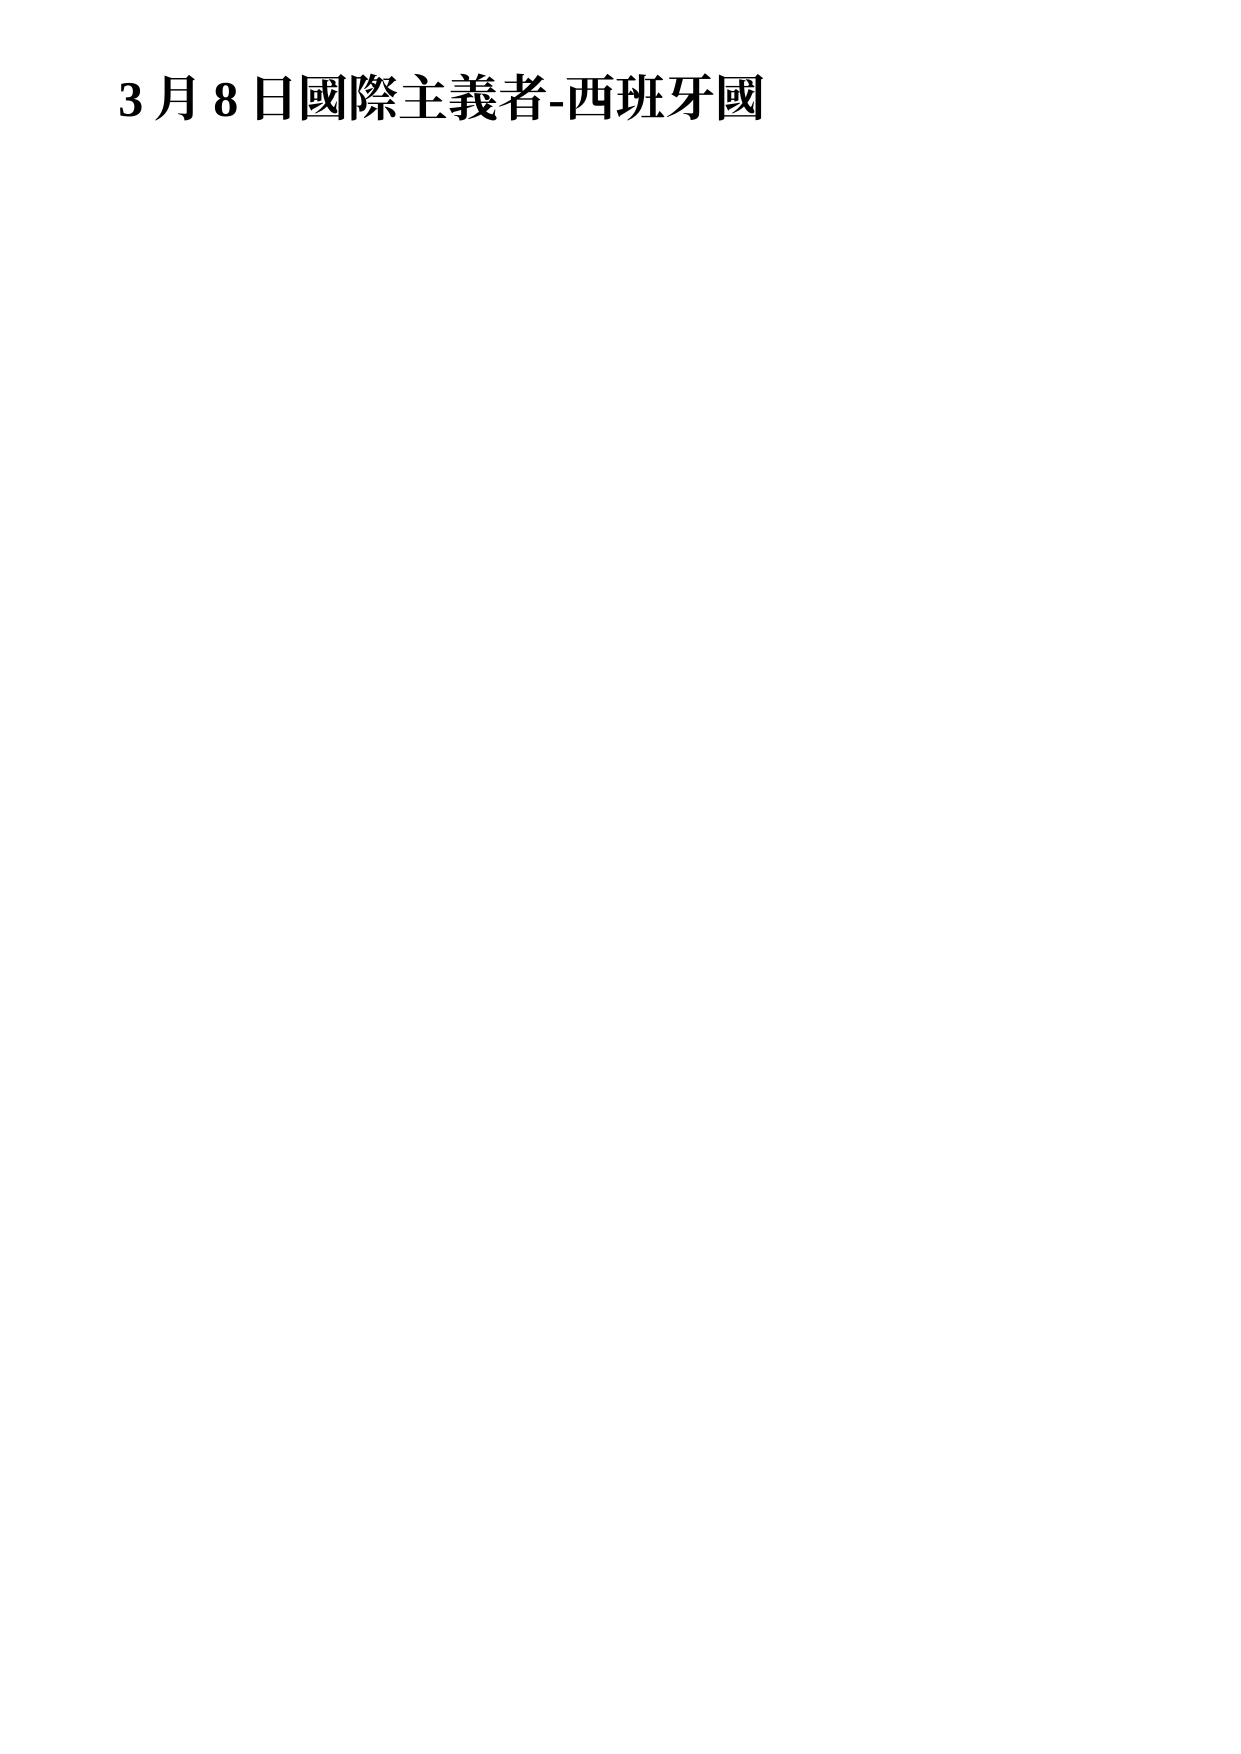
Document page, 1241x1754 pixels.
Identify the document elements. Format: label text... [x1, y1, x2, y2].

subtitle 3月8日國際主義者-西班牙國 [118, 59, 1181, 131]
